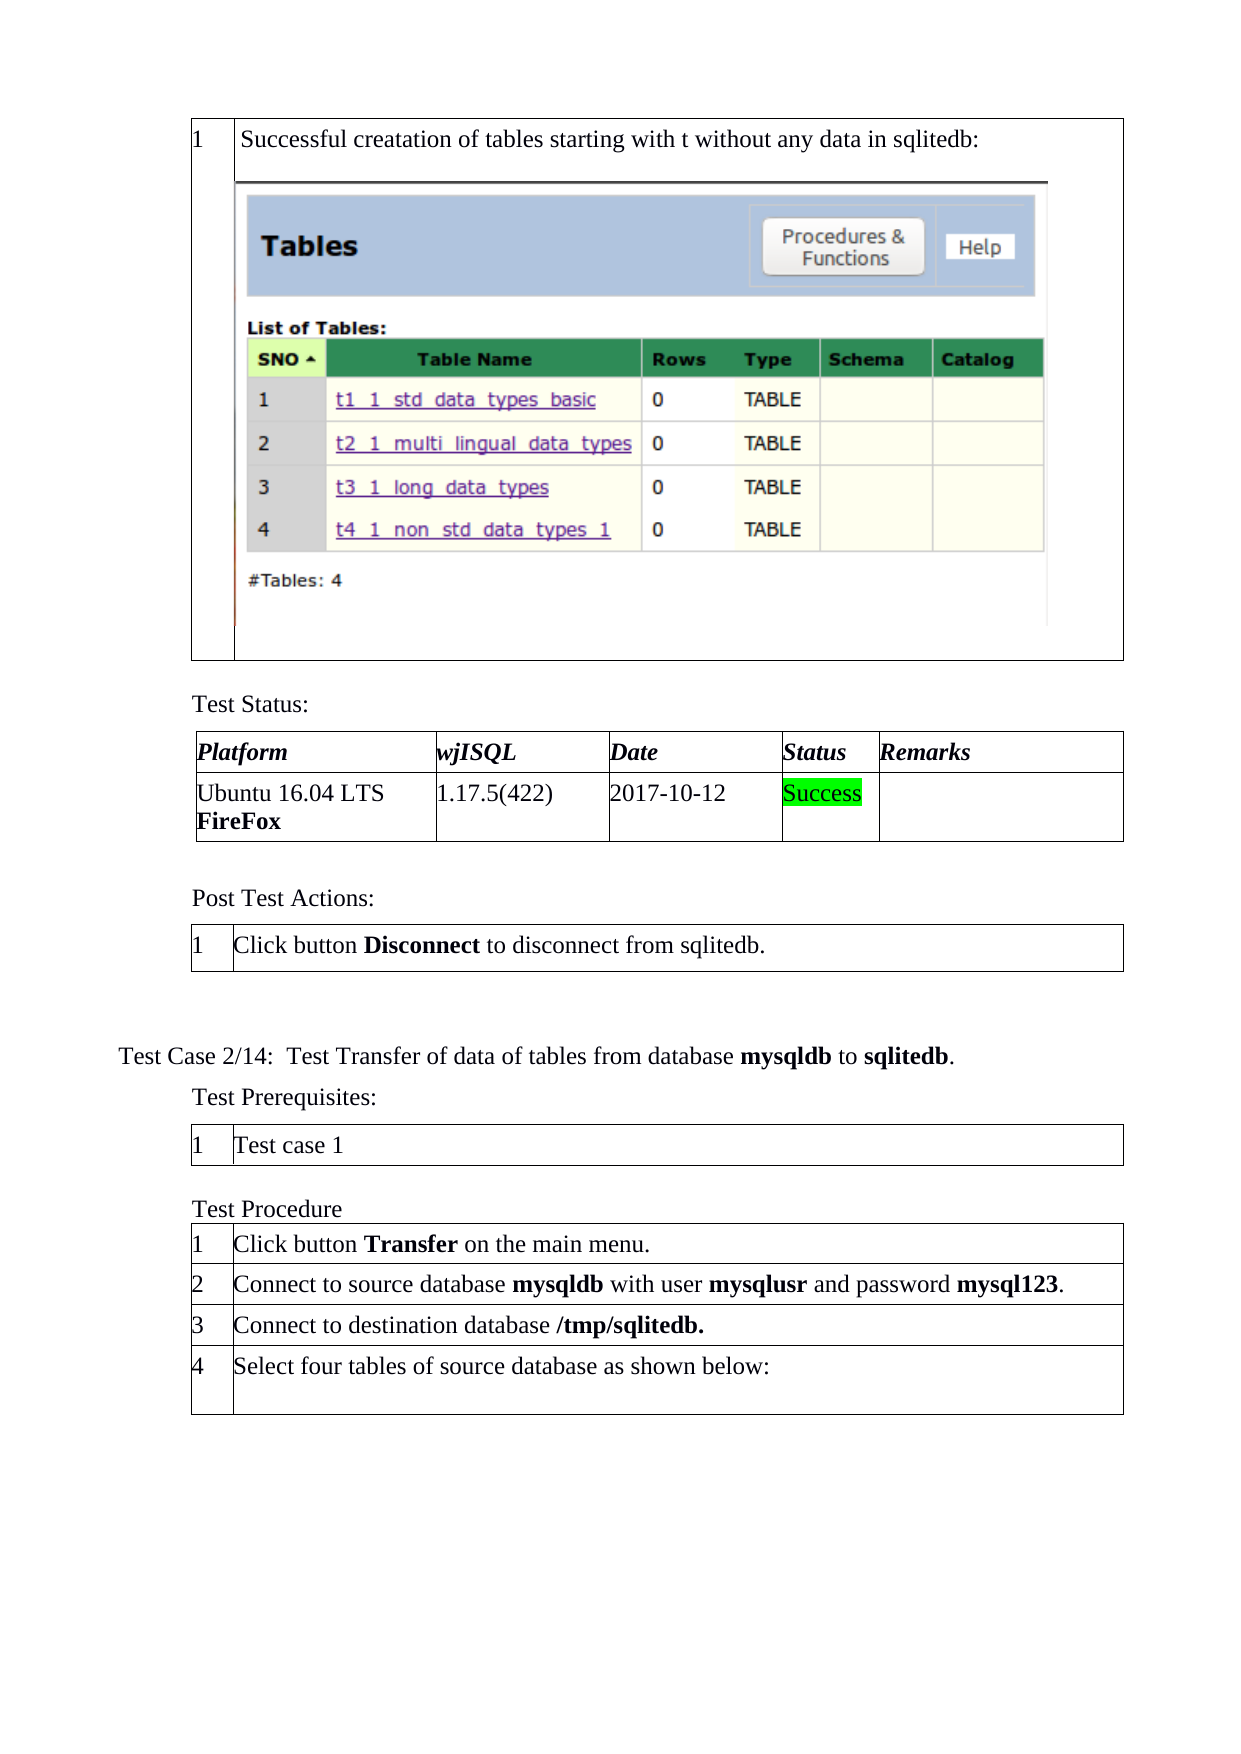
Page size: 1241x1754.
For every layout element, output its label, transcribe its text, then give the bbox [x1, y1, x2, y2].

table_cell [880, 773, 1123, 841]
table_cell 1.17.5(422) [437, 773, 609, 841]
table_header Successful creatation of tables starting with t without any data in sqlitedb: [235, 119, 1123, 660]
table_header wjISQL [437, 732, 609, 771]
table_header Status [783, 732, 879, 771]
table_header Click button Transfer on the main menu. [234, 1224, 1123, 1263]
table_header 1 [192, 1125, 233, 1164]
picture [233, 181, 1048, 626]
table_cell 2 [192, 1264, 233, 1304]
text Test Case 2/14: Test Transfer of data of tables from database mysqldb to sqlitedb. [118, 1041, 1122, 1070]
table_cell 2017-10-12 [610, 773, 782, 841]
text Post Test Actions: [118, 883, 1122, 911]
table_header 1 [192, 925, 233, 971]
table_cell Success [783, 773, 879, 841]
table_header Date [610, 732, 782, 771]
table_header Click button Disconnect to disconnect from sqlitedb. [234, 925, 1123, 971]
table_cell Select four tables of source database as shown below: [234, 1346, 1123, 1414]
text Test Status: [118, 689, 1122, 718]
text Test Prerequisites: [118, 1082, 1122, 1111]
table_cell Ubuntu 16.04 LTS FireFox [197, 773, 436, 841]
table_header Platform [197, 732, 436, 771]
table_header Test case 1 [234, 1125, 1123, 1164]
table_cell Connect to destination database /tmp/sqlitedb. [234, 1305, 1123, 1345]
table_header Remarks [880, 732, 1123, 771]
table_header 1 [192, 119, 234, 660]
table_cell 4 [192, 1346, 233, 1414]
table_header 1 [192, 1224, 233, 1263]
table_cell Connect to source database mysqldb with user mysqlusr and password mysql123. [234, 1264, 1123, 1304]
table_cell 3 [192, 1305, 233, 1345]
text Test Procedure [118, 1194, 1122, 1222]
